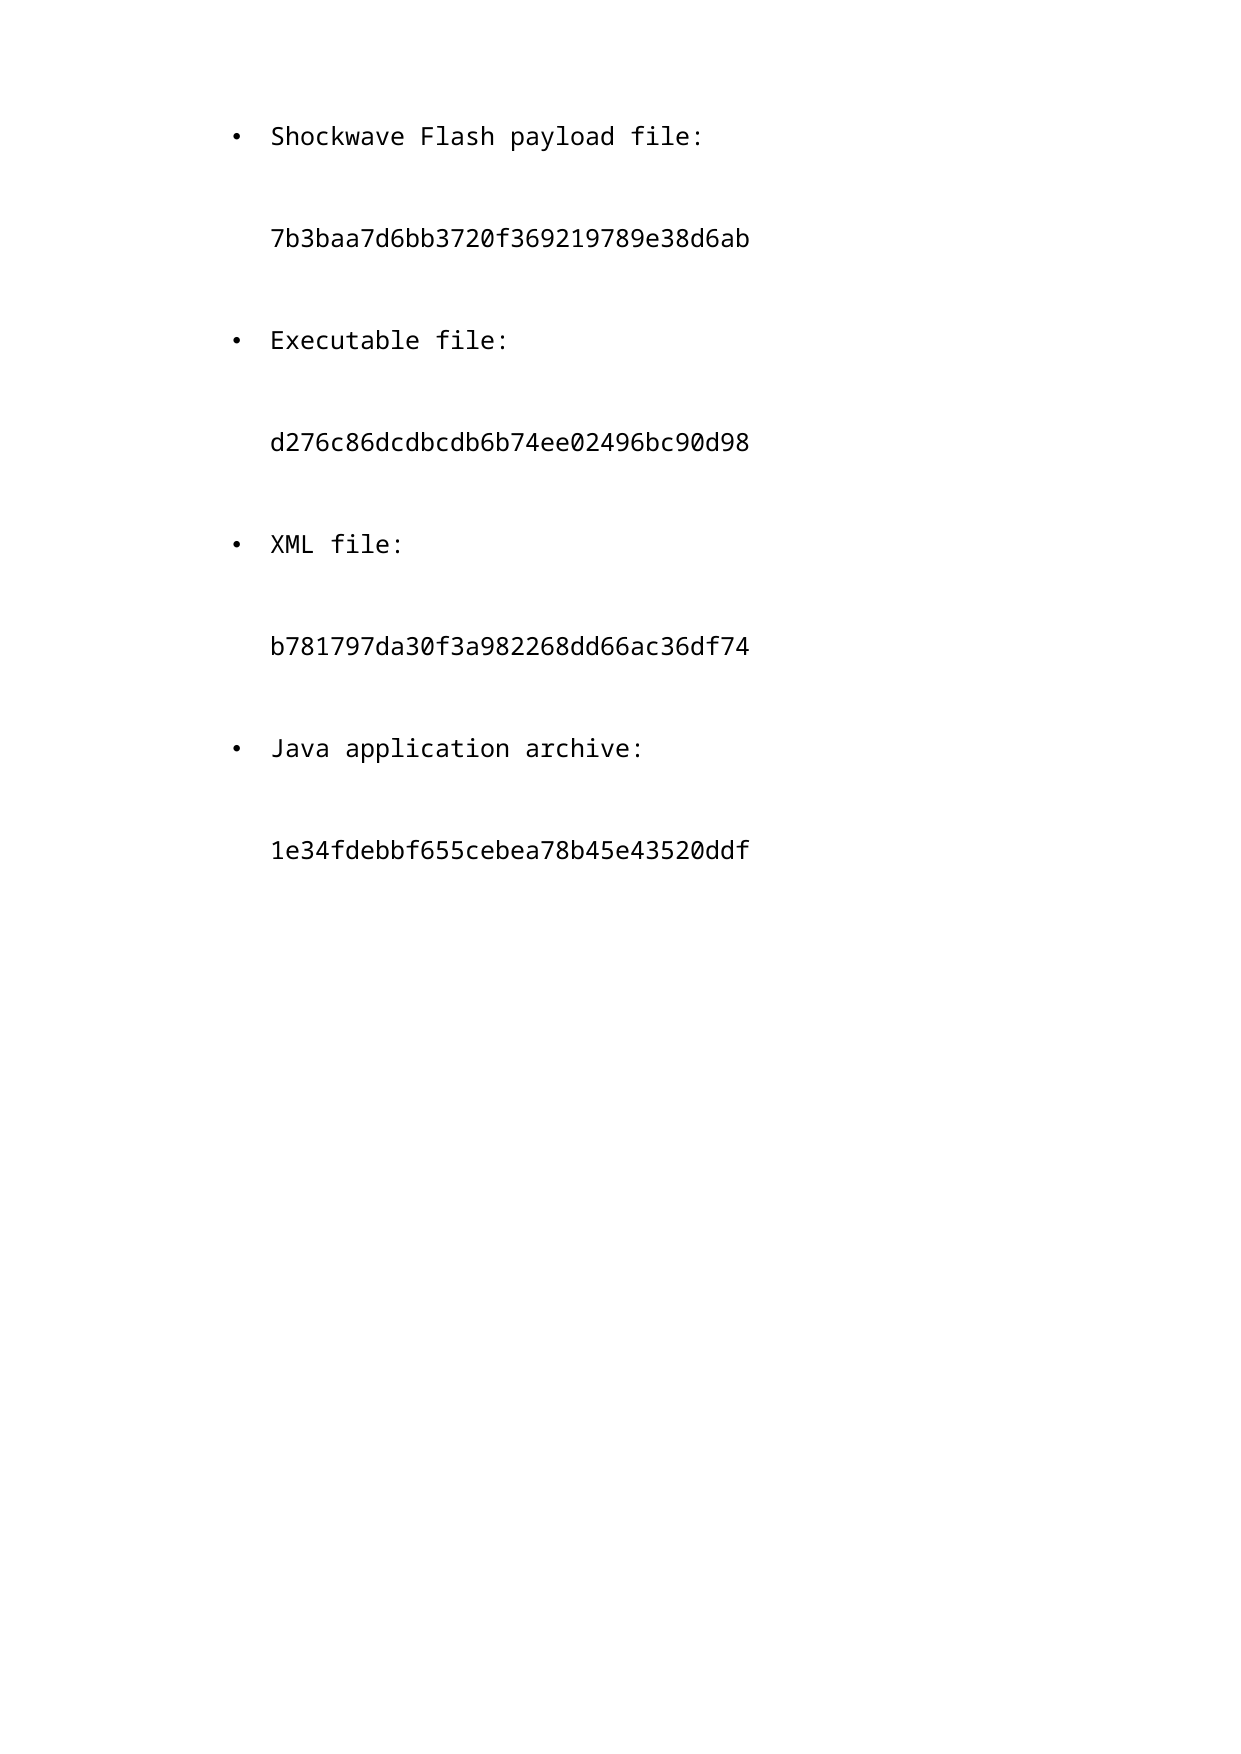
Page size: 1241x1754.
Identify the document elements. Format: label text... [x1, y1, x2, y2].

list d276c86dcdbcdb6b74ee02496bc90d98 [232, 424, 1122, 458]
list Shockwave Flash payload file: [232, 118, 1122, 152]
list Java application archive: [232, 731, 1122, 765]
list Executable file: [232, 322, 1122, 356]
list XML file: [232, 526, 1122, 561]
list 7b3baa7d6bb3720f369219789e38d6ab [232, 220, 1122, 254]
list 1e34fdebbf655cebea78b45e43520ddf [232, 833, 1122, 867]
list b781797da30f3a982268dd66ac36df74 [232, 628, 1122, 663]
